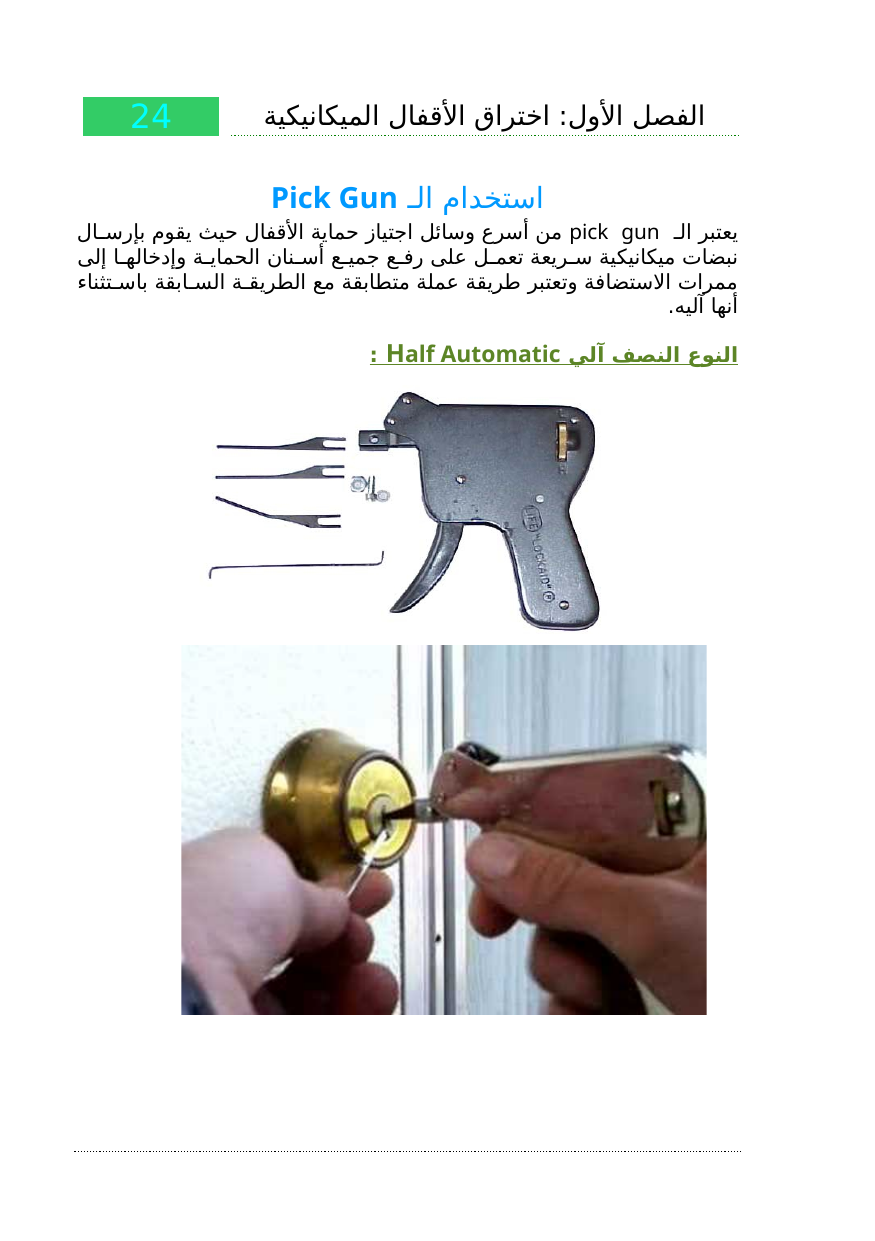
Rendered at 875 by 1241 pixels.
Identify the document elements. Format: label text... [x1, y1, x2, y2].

text النوع النصف آلي Half Automatic : [77, 335, 738, 369]
picture [181, 645, 707, 1015]
text يعتبر الـ pick gun من أسرع وسائل اجتياز حماية الأقفال حيث يقوم بإرسال نبضات ميكانيكية سريعة تعمل على رفع جميع أسنان الحماية وإدخالها إلى ممرات الاستضافة وتعتبر طريقة عملة متطابقة مع الطريقة السابقة باستثناء أنها آليه. [77, 217, 738, 318]
subtitle استخدام الـ Pick Gun [77, 177, 738, 217]
picture [199, 385, 611, 635]
